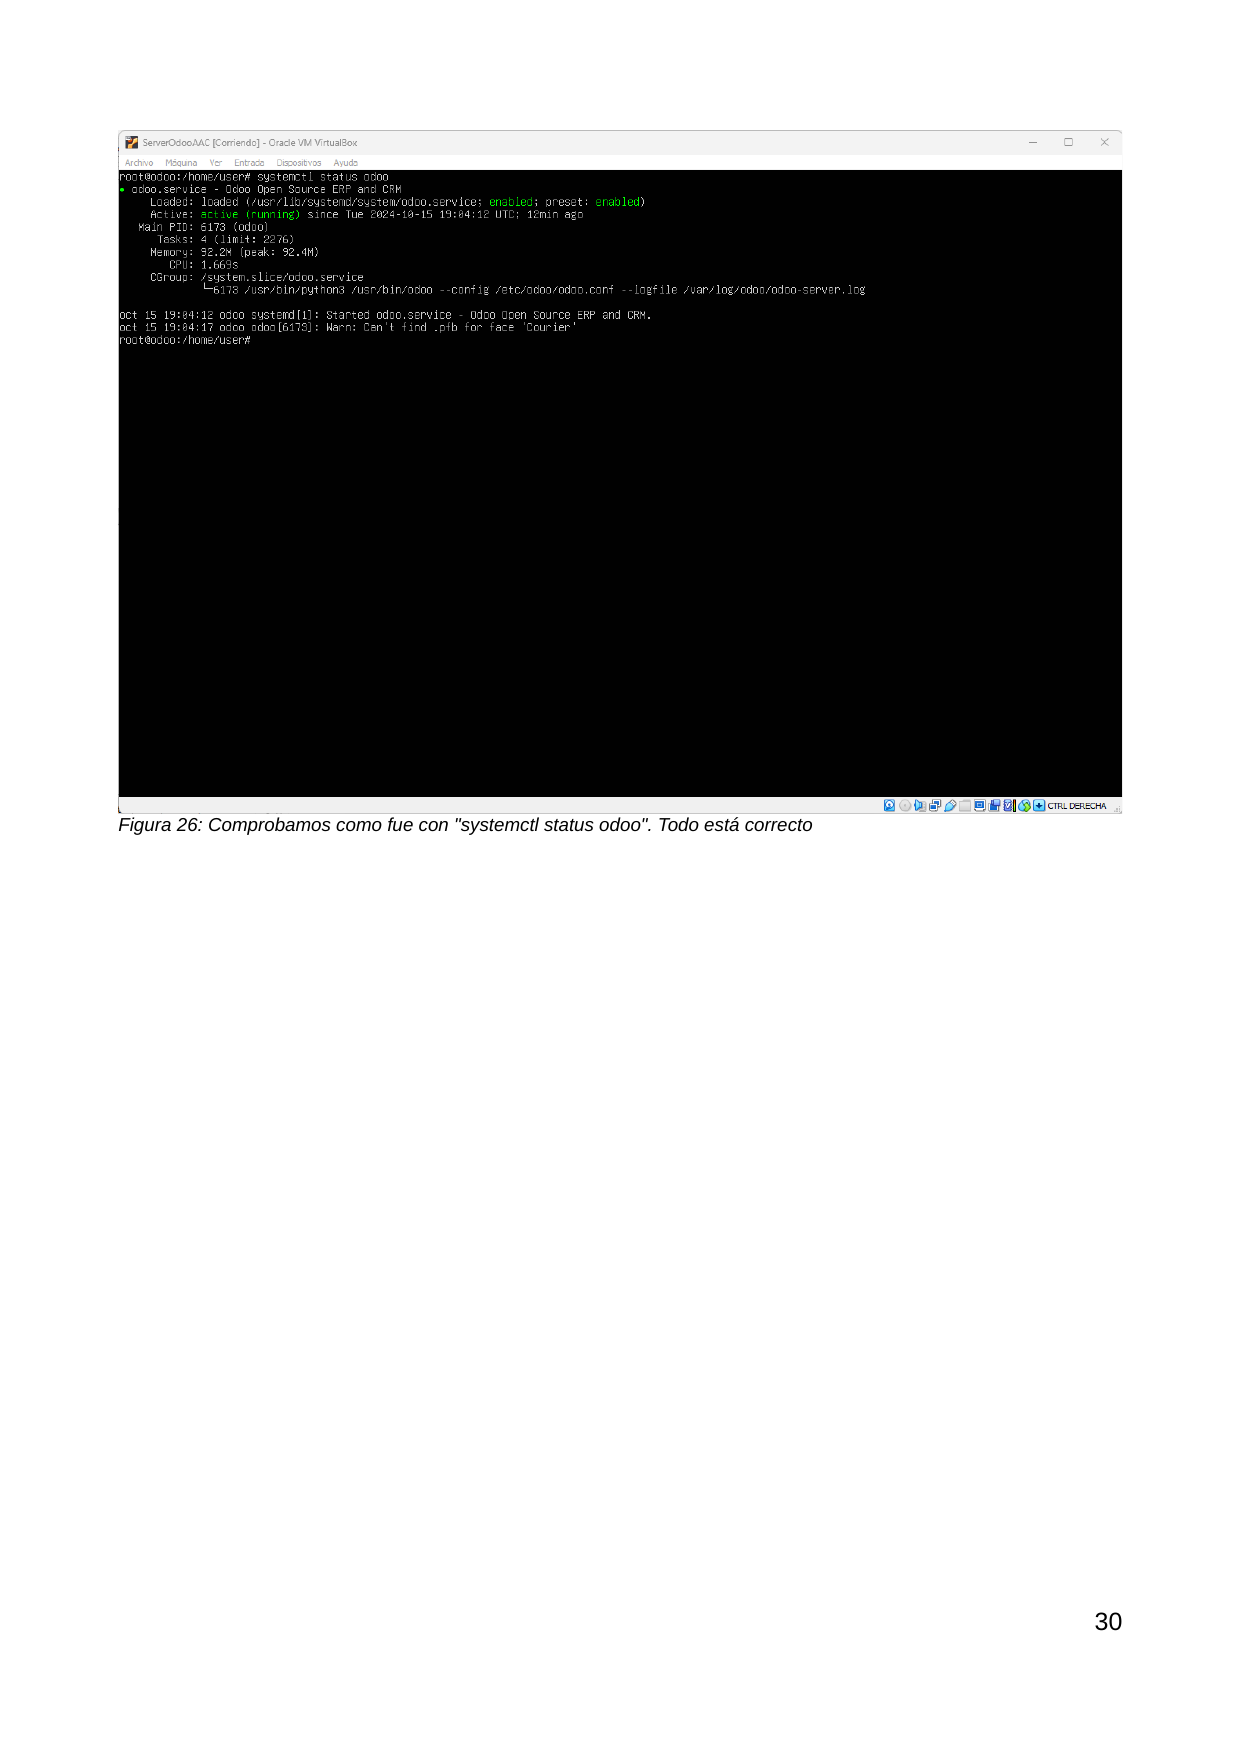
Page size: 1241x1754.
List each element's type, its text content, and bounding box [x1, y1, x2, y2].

picture [118, 130, 1123, 814]
text Figura 26: Comprobamos como fue con "systemctl status odoo". Todo está correcto [118, 814, 1122, 835]
